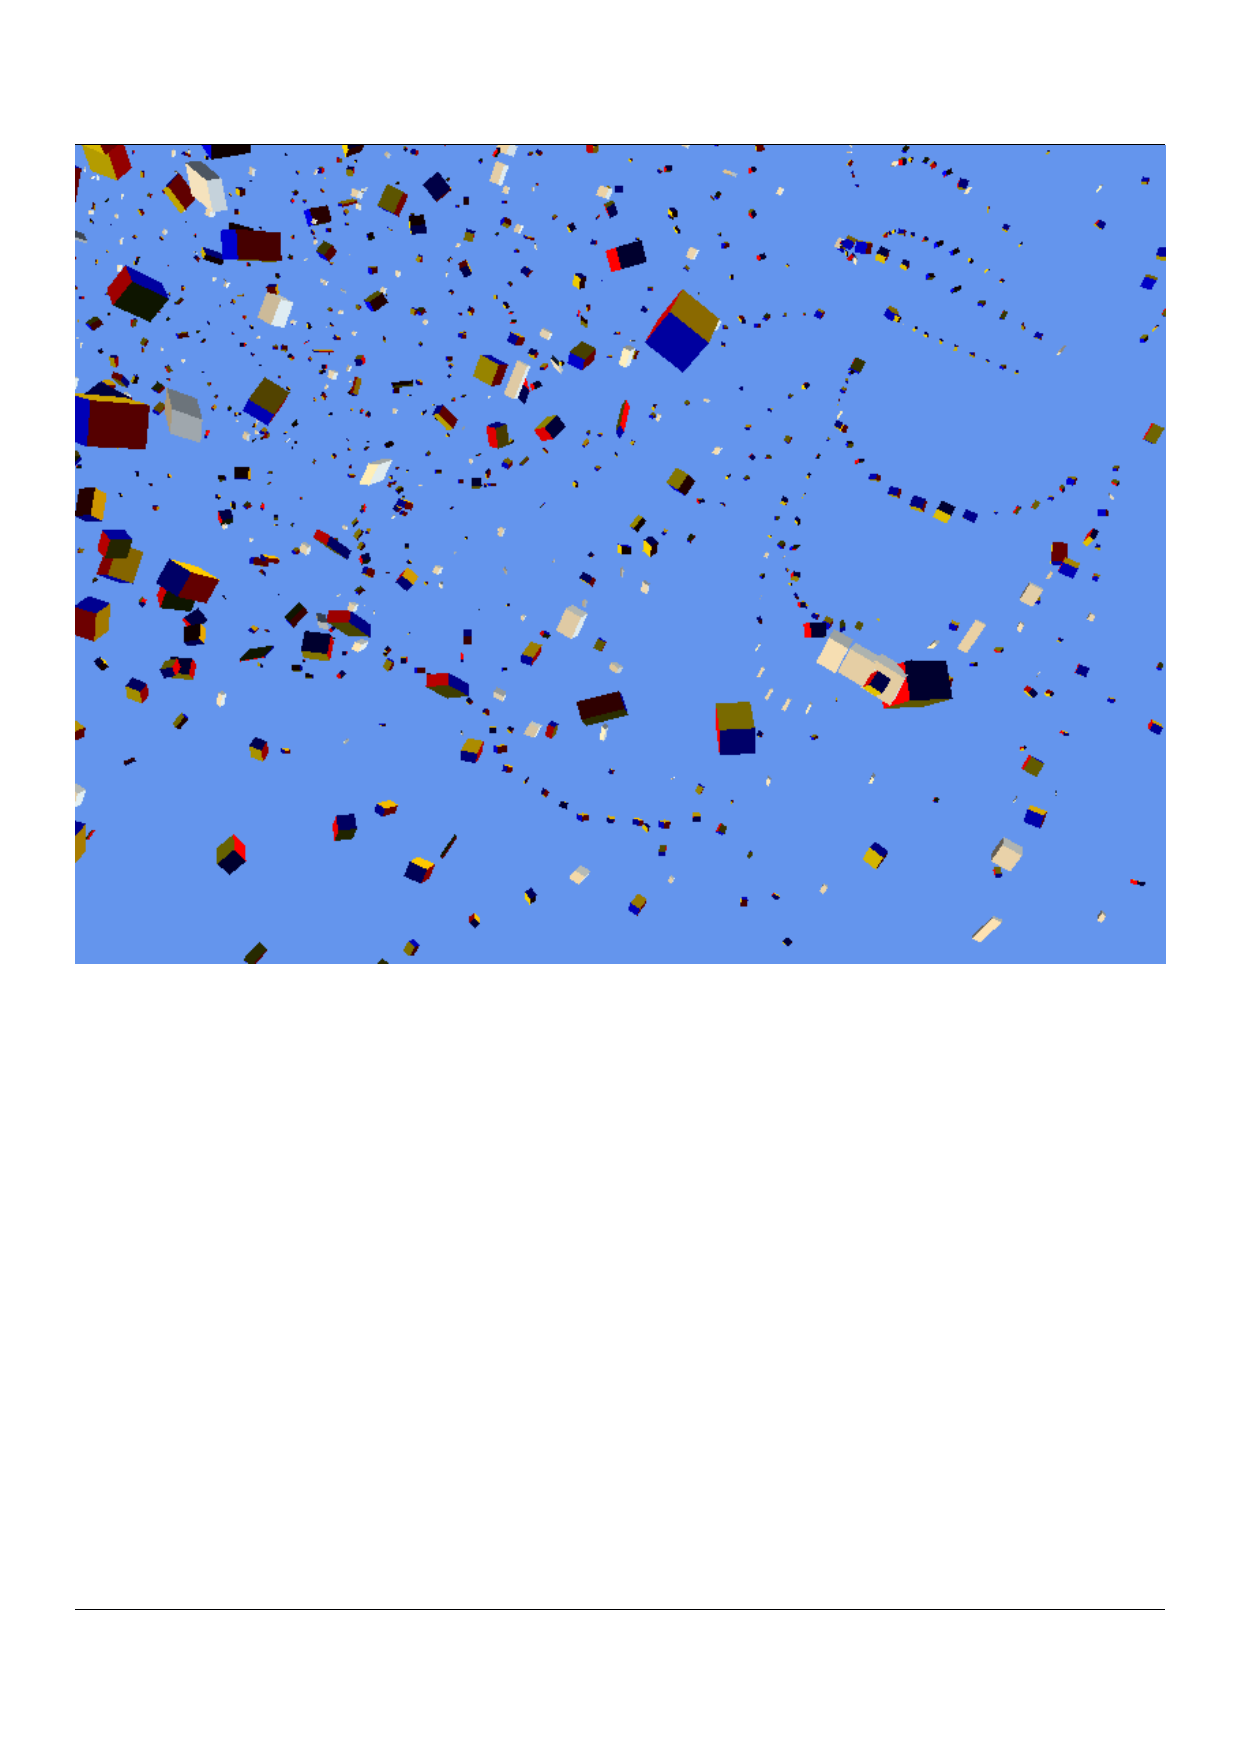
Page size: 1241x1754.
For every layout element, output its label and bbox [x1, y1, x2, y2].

picture [75, 145, 1166, 964]
